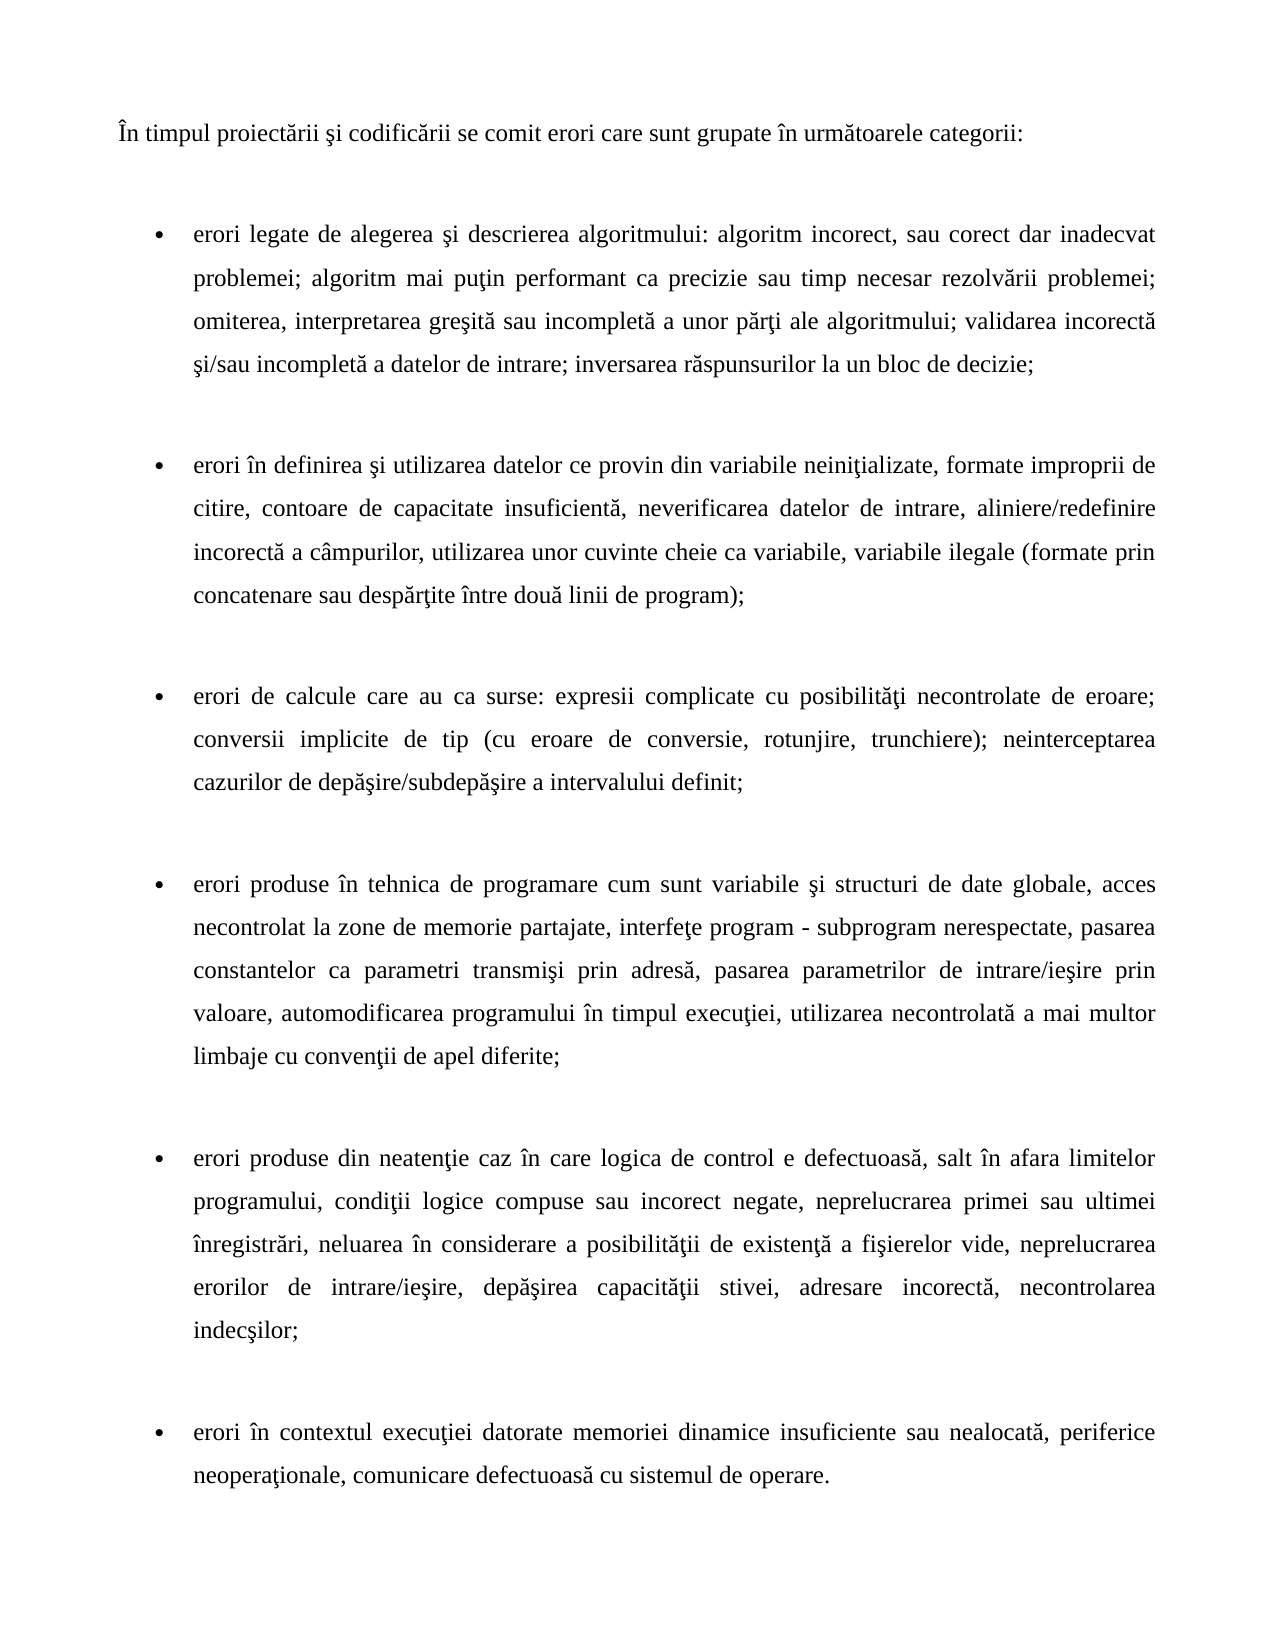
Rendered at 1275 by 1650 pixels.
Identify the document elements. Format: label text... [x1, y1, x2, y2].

list erori produse în tehnica de programare cum sunt variabile şi structuri de date globale, acces necontrolat la zone de memorie partajate, interfeţe program - subprogram nerespectate, pasarea constantelor ca parametri transmişi prin adresă, pasarea parametrilor de intrare/ieşire prin valoare, automodificarea programului în timpul execuţiei, utilizarea necontrolată a mai multor limbaje cu convenţii de apel diferite; [156, 869, 1157, 1070]
list erori în definirea şi utilizarea datelor ce provin din variabile neiniţializate, formate improprii de citire, contoare de capacitate insuficientă, neverificarea datelor de intrare, aliniere/redefinire incorectă a câmpurilor, utilizarea unor cuvinte cheie ca variabile, variabile ilegale (formate prin concatenare sau despărţite între două linii de program); [156, 450, 1157, 608]
list erori în contextul execuţiei datorate memoriei dinamice insuficiente sau nealocată, periferice neoperaţionale, comunicare defectuoasă cu sistemul de operare. [156, 1417, 1157, 1489]
list erori de calcule care au ca surse: expresii complicate cu posibilităţi necontrolate de eroare; conversii implicite de tip (cu eroare de conversie, rotunjire, trunchiere); neinterceptarea cazurilor de depăşire/subdepăşire a intervalului definit; [156, 681, 1157, 796]
list erori produse din neatenţie caz în care logica de control e defectuoasă, salt în afara limitelor programului, condiţii logice compuse sau incorect negate, neprelucrarea primei sau ultimei înregistrări, neluarea în considerare a posibilităţii de existenţă a fişierelor vide, neprelucrarea erorilor de intrare/ieşire, depăşirea capacităţii stivei, adresare incorectă, necontrolarea indecşilor; [156, 1143, 1157, 1344]
list erori legate de alegerea şi descrierea algoritmului: algoritm incorect, sau corect dar inadecvat problemei; algoritm mai puţin performant ca precizie sau timp necesar rezolvării problemei; omiterea, interpretarea greşită sau incompletă a unor părţi ale algoritmului; validarea incorectă şi/sau incompletă a datelor de intrare; inversarea răspunsurilor la un bloc de decizie; [156, 219, 1157, 378]
text În timpul proiectării şi codificării se comit erori care sunt grupate în următoarele categorii: [118, 118, 1157, 147]
